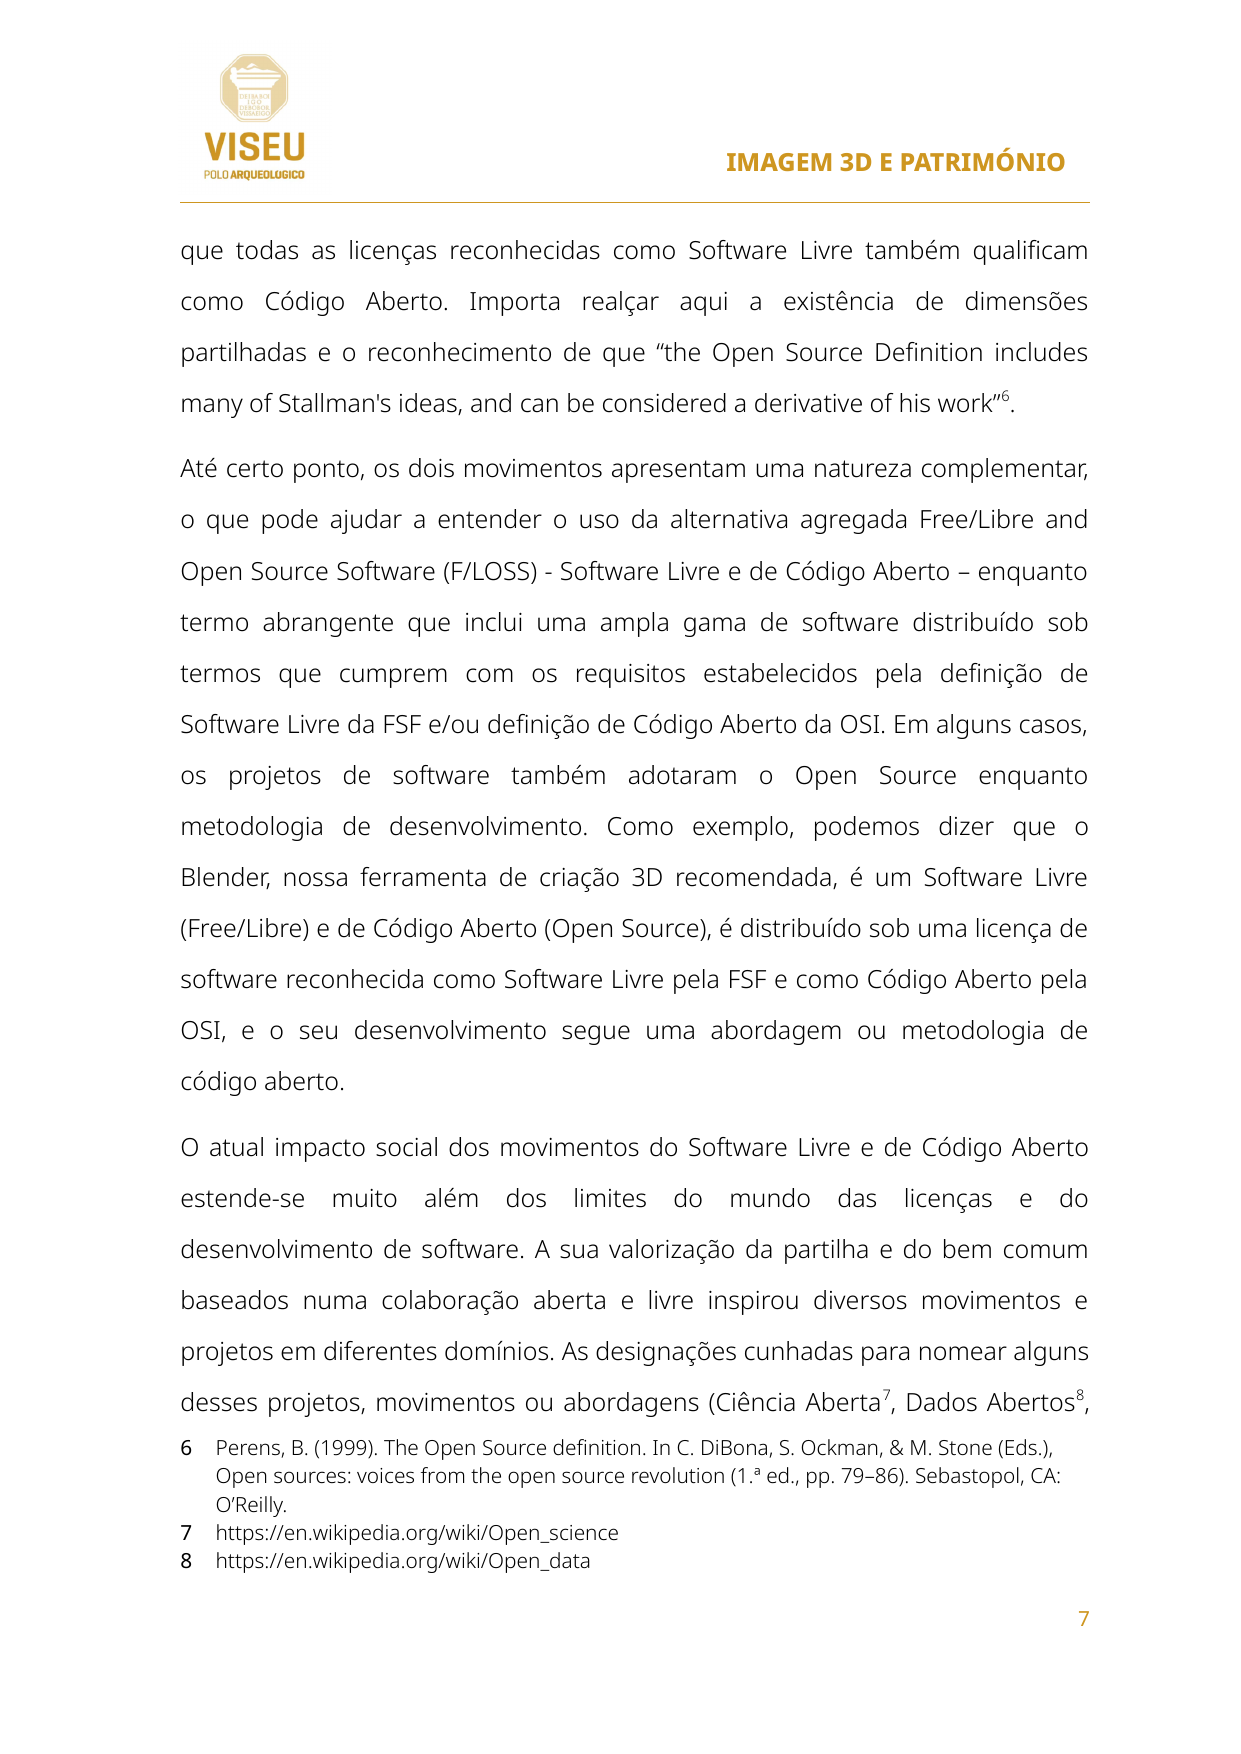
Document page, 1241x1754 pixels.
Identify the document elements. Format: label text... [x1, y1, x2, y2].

text O atual impacto social dos movimentos do Software Livre e de Código Aberto estende-se muito além dos limites do mundo das licenças e do desenvolvimento de software. A sua valorização da partilha e do bem comum baseados numa colaboração aberta e livre inspirou diversos movimentos e projetos em diferentes domínios. As designações cunhadas para nomear alguns desses projetos, movimentos ou abordagens (Ciência Aberta, Dados Abertos, Acesso Aberto, Conhecimento Aberto, Obras Culturais Livres, Cultura Livre, Conteúdo Livre, Educação Aberta, Recursos Educacionais Abertos, Design Aberto, Hardware Aberto, Governo Aberto, Arquitetura de Código Aberto, Jornalismo de Código Aberto, etc.) testemunham ou sugerem, no mínimo, algum nível de partilha dos princípios e fundamentos éticos que sustentam os movimentos de Software Livre e Código Aberto. [180, 1129, 1090, 1418]
text https://en.wikipedia.org/wiki/Open_data [180, 1547, 1090, 1575]
text Perens, B. (1999). The Open Source definition. In C. DiBona, S. Ockman, & M. Stone (Eds.), Open sources: voices from the open source revolution (1.ª ed., pp. 79–86). Sebastopol, CA: O’Reilly. [180, 1433, 1090, 1518]
text https://en.wikipedia.org/wiki/Open_science [180, 1518, 1090, 1547]
text que todas as licenças reconhecidas como Software Livre também qualificam como Código Aberto. Importa realçar aqui a existência de dimensões partilhadas e o reconhecimento de que “the Open Source Definition includes many of Stallman's ideas, and can be considered a derivative of his work”. [180, 232, 1090, 419]
text Até certo ponto, os dois movimentos apresentam uma natureza complementar, o que pode ajudar a entender o uso da alternativa agregada Free/Libre and Open Source Software (F/LOSS) - Software Livre e de Código Aberto – enquanto termo abrangente que inclui uma ampla gama de software distribuído sob termos que cumprem com os requisitos estabelecidos pela definição de Software Livre da FSF e/ou definição de Código Aberto da OSI. Em alguns casos, os projetos de software também adotaram o Open Source enquanto metodologia de desenvolvimento. Como exemplo, podemos dizer que o Blender, nossa ferramenta de criação 3D recomendada, é um Software Livre (Free/Libre) e de Código Aberto (Open Source), é distribuído sob uma licença de software reconhecida como Software Livre pela FSF e como Código Aberto pela OSI, e o seu desenvolvimento segue uma abordagem ou metodologia de código aberto. [180, 451, 1090, 1098]
